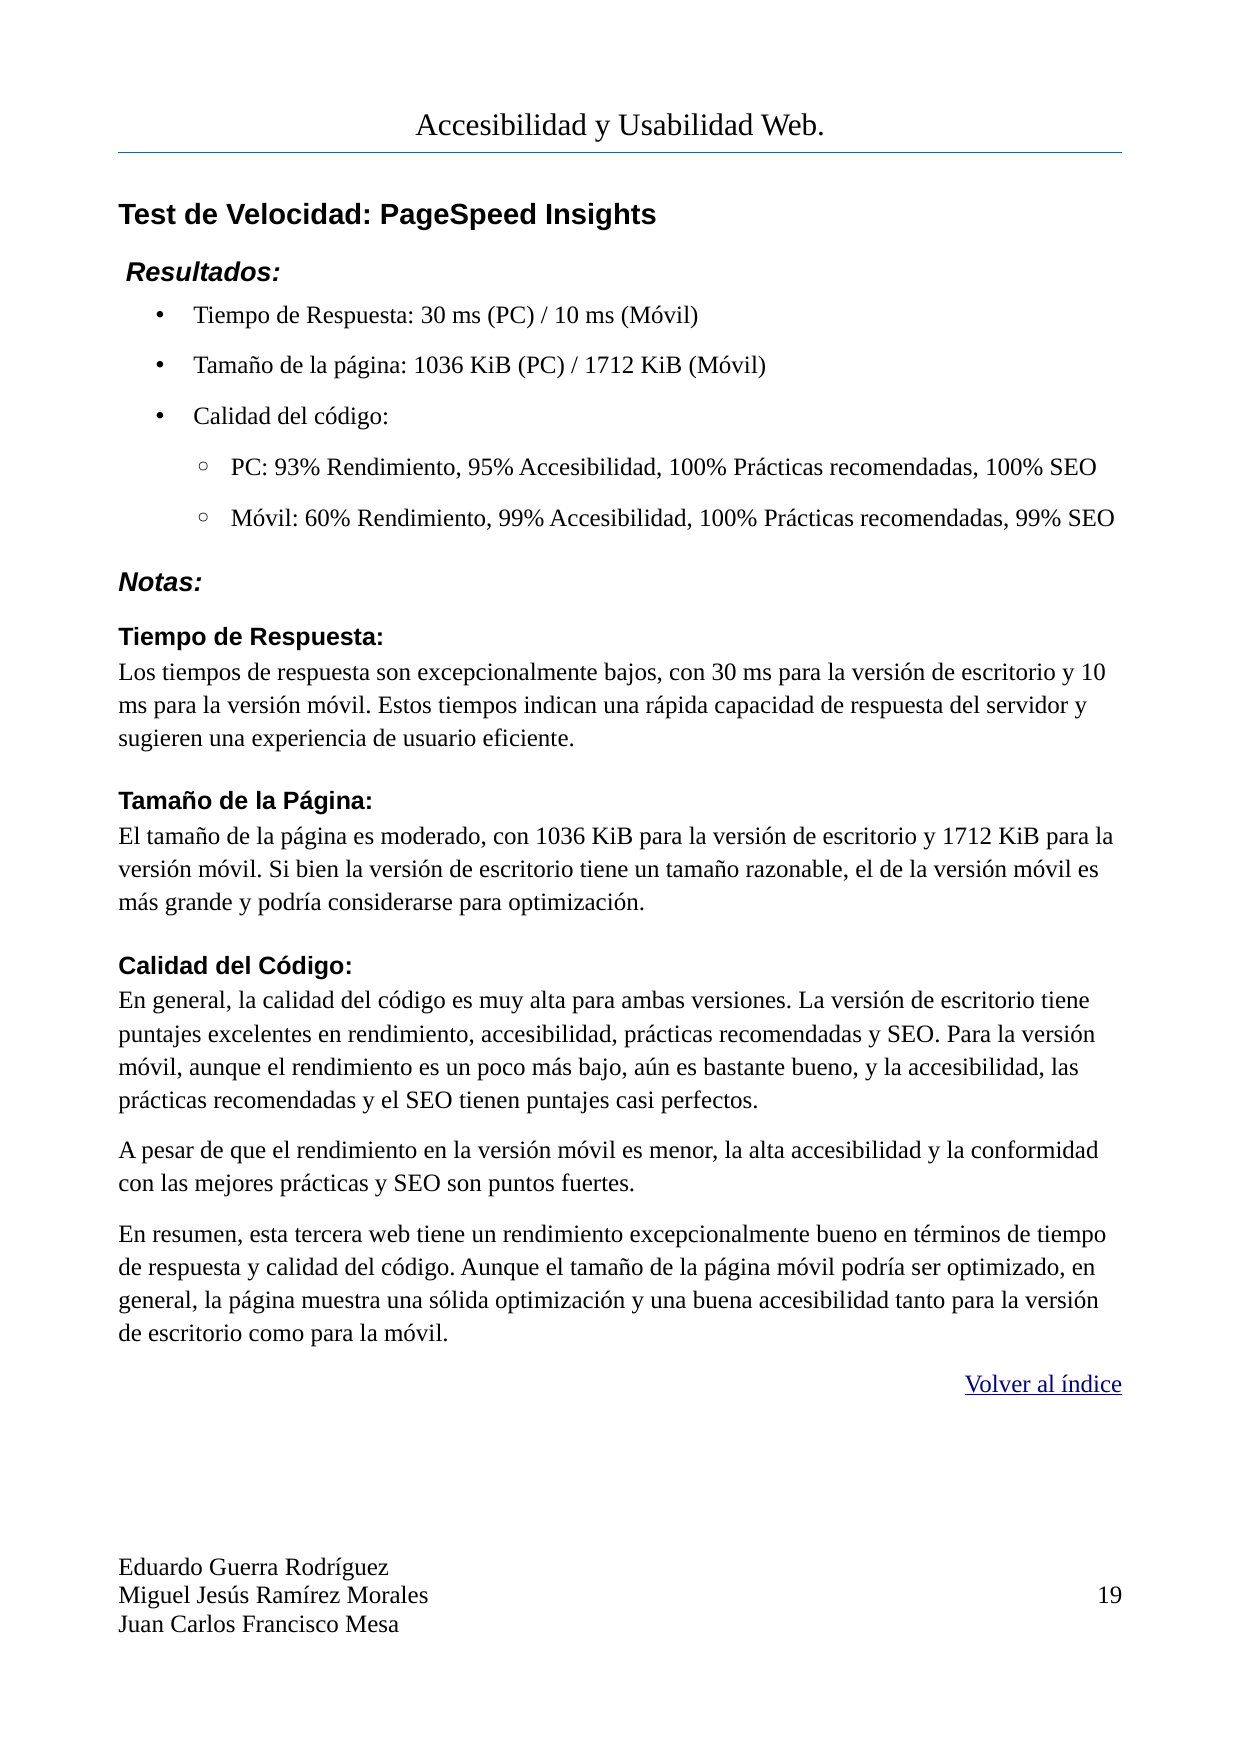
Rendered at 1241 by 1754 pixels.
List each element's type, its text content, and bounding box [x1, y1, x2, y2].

text Los tiempos de respuesta son excepcionalmente bajos, con 30 ms para la versión de escritorio y 10 ms para la versión móvil. Estos tiempos indican una rápida capacidad de respuesta del servidor y sugieren una experiencia de usuario eficiente. [118, 657, 1122, 752]
subtitle Calidad del Código: [118, 951, 1122, 979]
subtitle Tiempo de Respuesta: [118, 622, 1122, 651]
text A pesar de que el rendimiento en la versión móvil es menor, la alta accesibilidad y la conformidad con las mejores prácticas y SEO son puntos fuertes. [118, 1135, 1122, 1197]
list PC: 93% Rendimiento, 95% Accesibilidad, 100% Prácticas recomendadas, 100% SEO [193, 452, 1122, 481]
list Tamaño de la página: 1036 KiB (PC) / 1712 KiB (Móvil) [156, 350, 1122, 379]
list Móvil: 60% Rendimiento, 99% Accesibilidad, 100% Prácticas recomendadas, 99% SEO [193, 503, 1122, 531]
subtitle Tamaño de la Página: [118, 786, 1122, 815]
list Calidad del código: [156, 401, 1122, 430]
text Volver al índice [118, 1369, 1122, 1398]
subtitle Resultados: [118, 256, 1122, 287]
list Tiempo de Respuesta: 30 ms (PC) / 10 ms (Móvil) [156, 300, 1122, 328]
subtitle Notas: [118, 566, 1122, 597]
text El tamaño de la página es moderado, con 1036 KiB para la versión de escritorio y 1712 KiB para la versión móvil. Si bien la versión de escritorio tiene un tamaño razonable, el de la versión móvil es más grande y podría considerarse para optimización. [118, 821, 1122, 916]
text En resumen, esta tercera web tiene un rendimiento excepcionalmente bueno en términos de tiempo de respuesta y calidad del código. Aunque el tamaño de la página móvil podría ser optimizado, en general, la página muestra una sólida optimización y una buena accesibilidad tanto para la versión de escritorio como para la móvil. [118, 1219, 1122, 1347]
subtitle Test de Velocidad: PageSpeed Insights [118, 197, 1122, 231]
text En general, la calidad del código es muy alta para ambas versiones. La versión de escritorio tiene puntajes excelentes en rendimiento, accesibilidad, prácticas recomendadas y SEO. Para la versión móvil, aunque el rendimiento es un poco más bajo, aún es bastante bueno, y la accesibilidad, las prácticas recomendadas y el SEO tienen puntajes casi perfectos. [118, 986, 1122, 1113]
